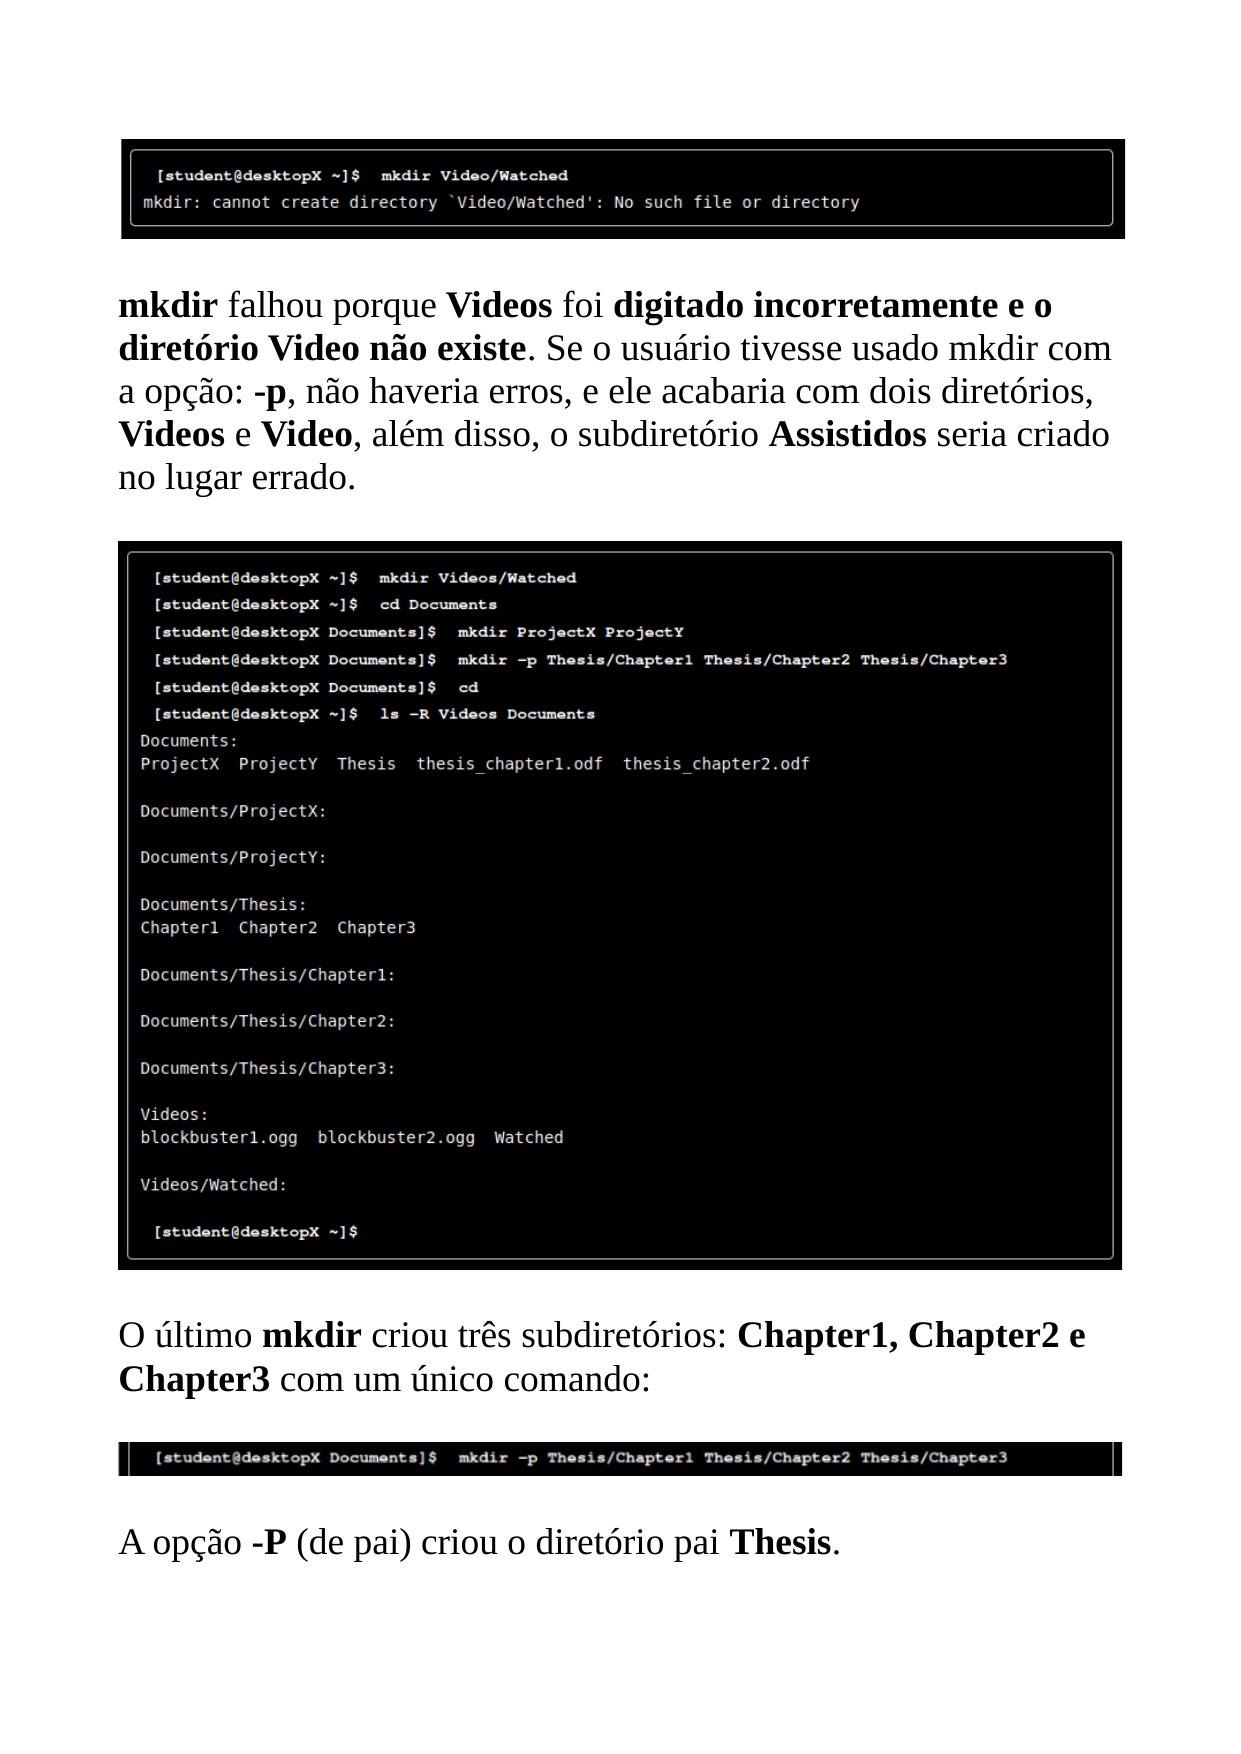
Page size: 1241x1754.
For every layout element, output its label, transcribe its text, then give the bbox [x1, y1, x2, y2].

picture [118, 541, 1123, 1270]
text mkdir falhou porque Videos foi digitado incorretamente e o diretório Video não existe. Se o usuário tivesse usado mkdir com a opção: -p, não haveria erros, e ele acabaria com dois diretórios, Videos e Video, além disso, o subdiretório Assistidos seria criado no lugar errado. [118, 282, 1122, 498]
picture [121, 139, 1126, 239]
text A opção -P (de pai) criou o diretório pai Thesis. [118, 1519, 1122, 1562]
picture [118, 1442, 1123, 1476]
text O último mkdir criou três subdiretórios: Chapter1, Chapter2 e Chapter3 com um único comando: [118, 1313, 1122, 1399]
